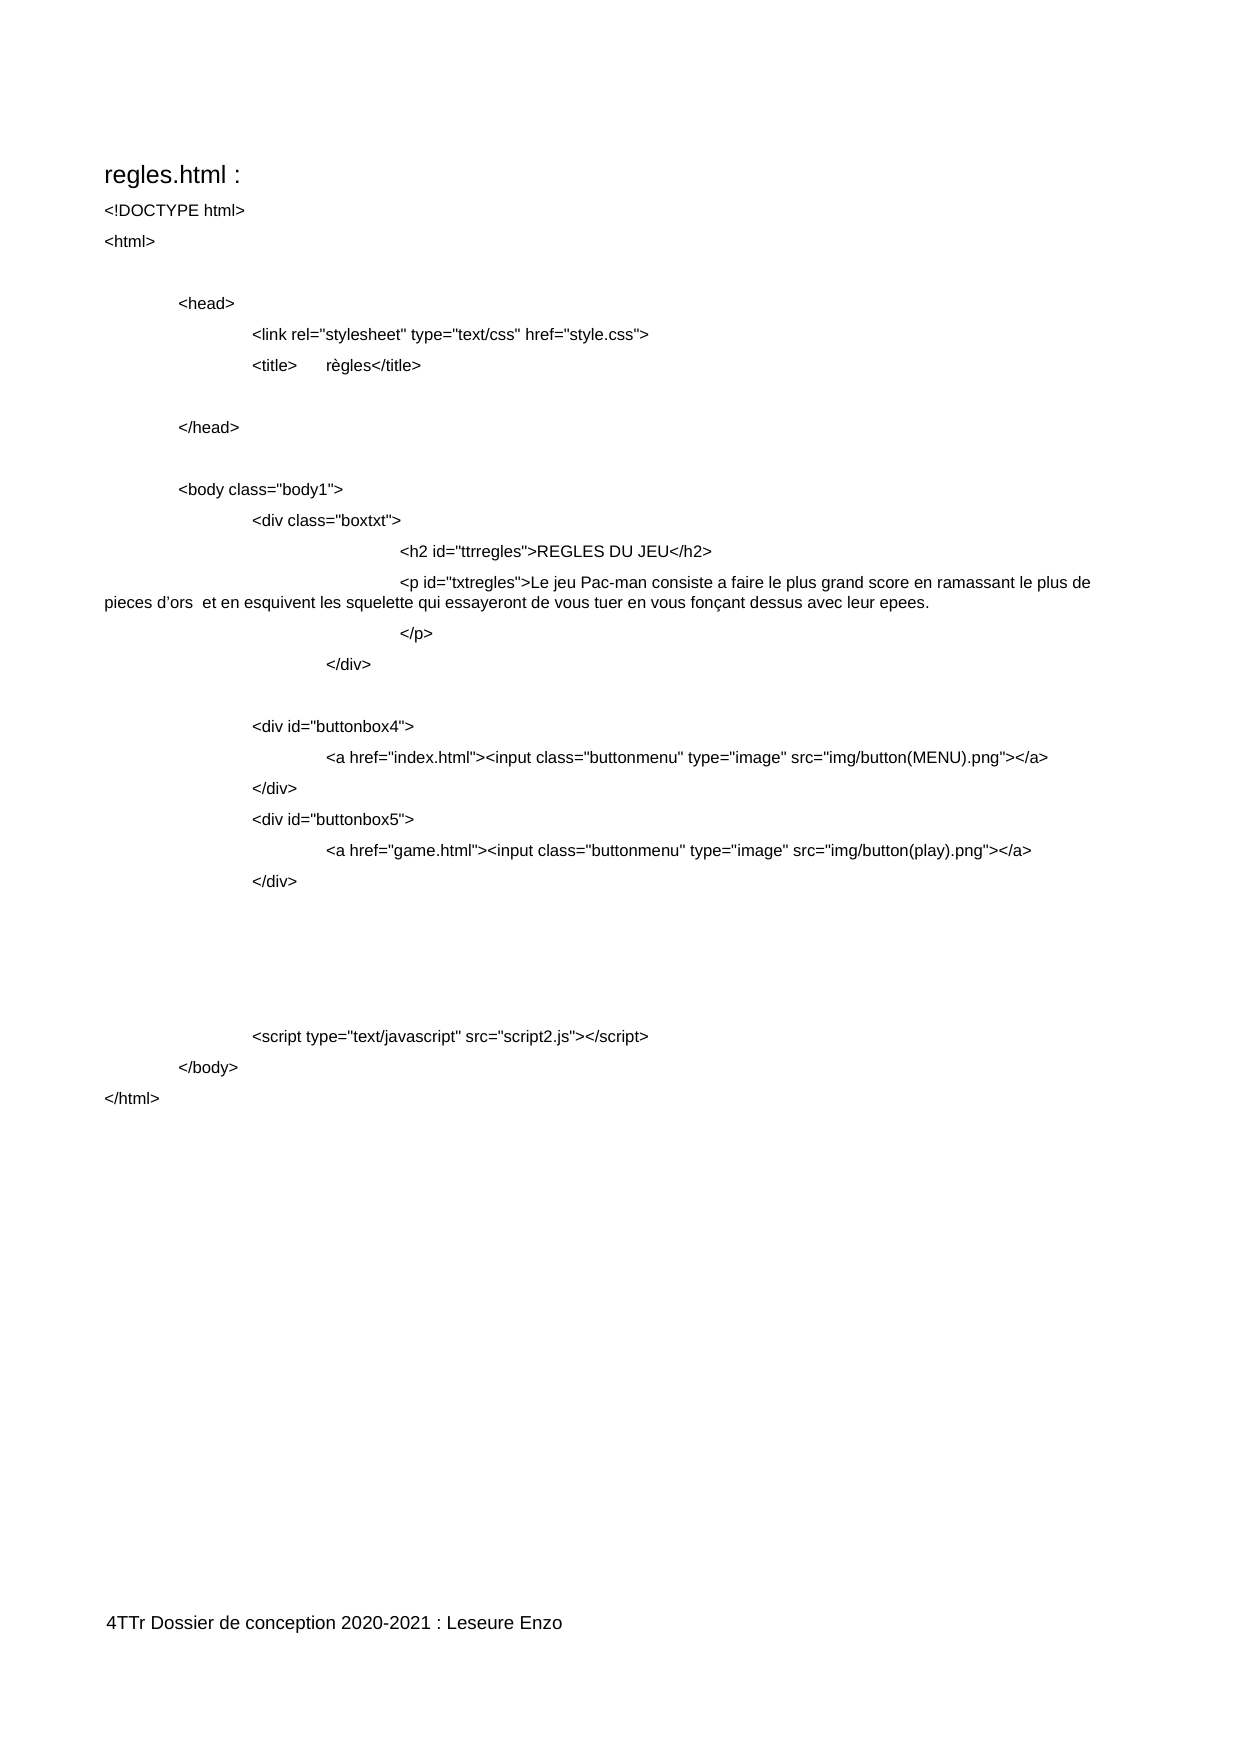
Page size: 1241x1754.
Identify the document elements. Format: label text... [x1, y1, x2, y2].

text </div> [104, 654, 1134, 674]
text regles.html : [104, 160, 1134, 189]
text <body class="body1"> [104, 480, 1134, 499]
text <h2 id="ttrregles">REGLES DU JEU</h2> [104, 542, 1134, 561]
text <!DOCTYPE html> [104, 201, 1134, 220]
text <div id="buttonbox4"> [104, 717, 1134, 736]
text </html> [104, 1089, 1134, 1108]
text <html> [104, 232, 1134, 251]
text </head> [104, 418, 1134, 437]
text </body> [104, 1058, 1134, 1077]
text <link rel="stylesheet" type="text/css" href="style.css"> [104, 325, 1134, 344]
text <title> règles</title> [104, 356, 1134, 375]
text <p id="txtregles">Le jeu Pac-man consiste a faire le plus grand score en ramassant le plus de pieces d’ors et en esquivent les squelette qui essayeront de vous tuer en vous fonçant dessus avec leur epees. [104, 573, 1134, 612]
text </div> [104, 779, 1134, 798]
text <a href="index.html"><input class="buttonmenu" type="image" src="img/button(MENU).png"></a> [104, 748, 1134, 767]
text <div id="buttonbox5"> [104, 810, 1134, 829]
text <head> [104, 294, 1134, 313]
text <div class="boxtxt"> [104, 511, 1134, 530]
text <script type="text/javascript" src="script2.js"></script> [104, 1027, 1134, 1046]
text </div> [104, 872, 1134, 891]
text </p> [104, 623, 1134, 643]
text <a href="game.html"><input class="buttonmenu" type="image" src="img/button(play).png"></a> [104, 841, 1134, 860]
